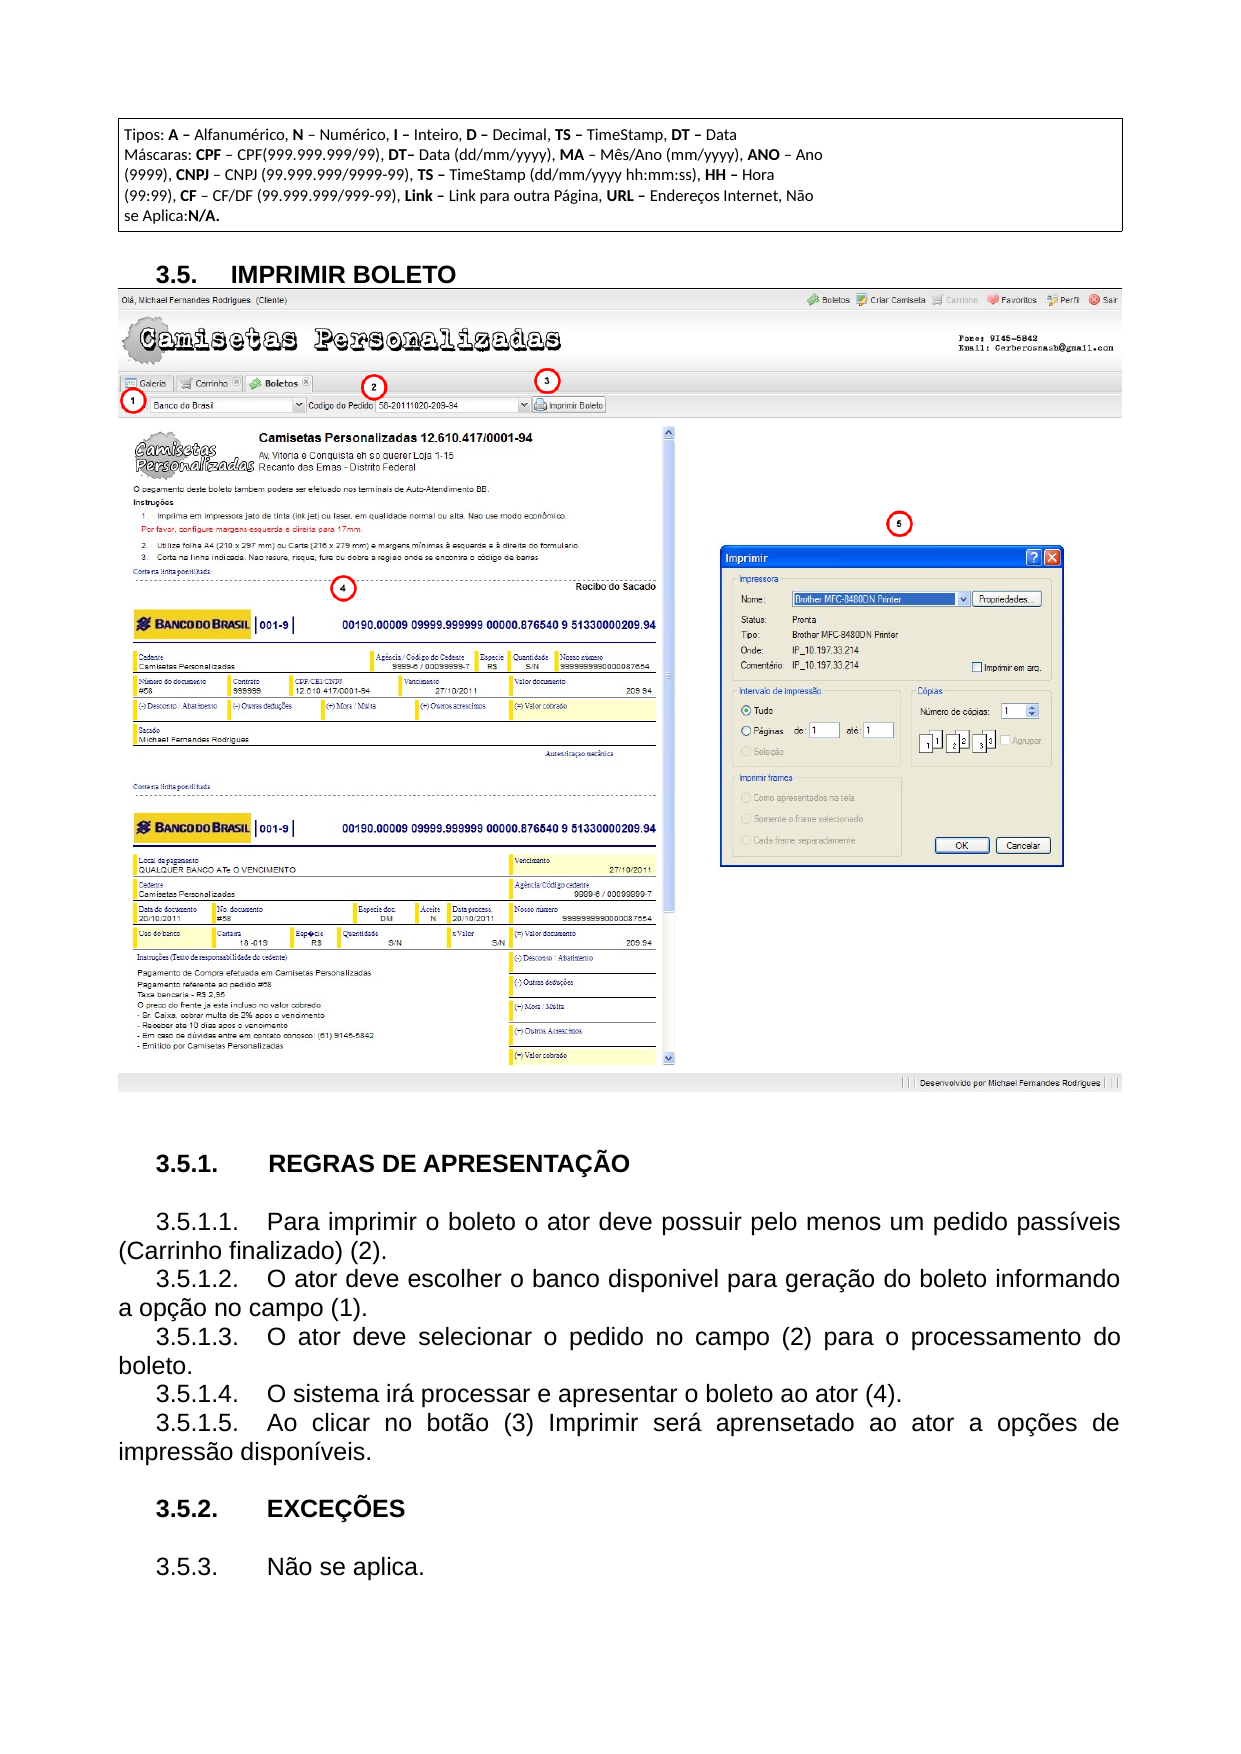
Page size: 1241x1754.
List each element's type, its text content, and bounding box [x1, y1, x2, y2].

picture [118, 288, 1122, 1092]
list Para imprimir o boleto o ator deve possuir pelo menos um pedido passíveis (Carrinho finalizado) (2). [118, 1207, 1122, 1264]
table_cell Tipos: A – Alfanumérico, N – Numérico, I – Inteiro, D – Decimal, TS – TimeStamp, DT – Data Máscaras: CPF – CPF(999.999.999/99), DT– Data (dd/mm/yyyy), MA – Mês/Ano (mm/yyyy), ANO – Ano (9999), CNPJ – CNPJ (99.999.999/9999-99), TS – TimeStamp (dd/mm/yyyy hh:mm:ss), HH – Hora (99:99), CF – CF/DF (99.999.999/999-99), Link – Link para outra Página, URL – Endereços Internet, Não se Aplica:N/A. [119, 119, 1122, 231]
list REGRAS DE APRESENTAÇÃO [118, 1149, 1122, 1178]
list Não se aplica. [118, 1552, 1122, 1581]
list EXCEÇÕES [118, 1494, 1122, 1523]
list IMPRIMIR BOLETO [118, 260, 1122, 288]
list O ator deve selecionar o pedido no campo (2) para o processamento do boleto. [118, 1322, 1122, 1379]
list Ao clicar no botão (3) Imprimir será aprensetado ao ator a opções de impressão disponíveis. [118, 1408, 1122, 1466]
list O ator deve escolher o banco disponivel para geração do boleto informando a opção no campo (1). [118, 1264, 1122, 1322]
list O sistema irá processar e apresentar o boleto ao ator (4). [118, 1379, 1122, 1408]
